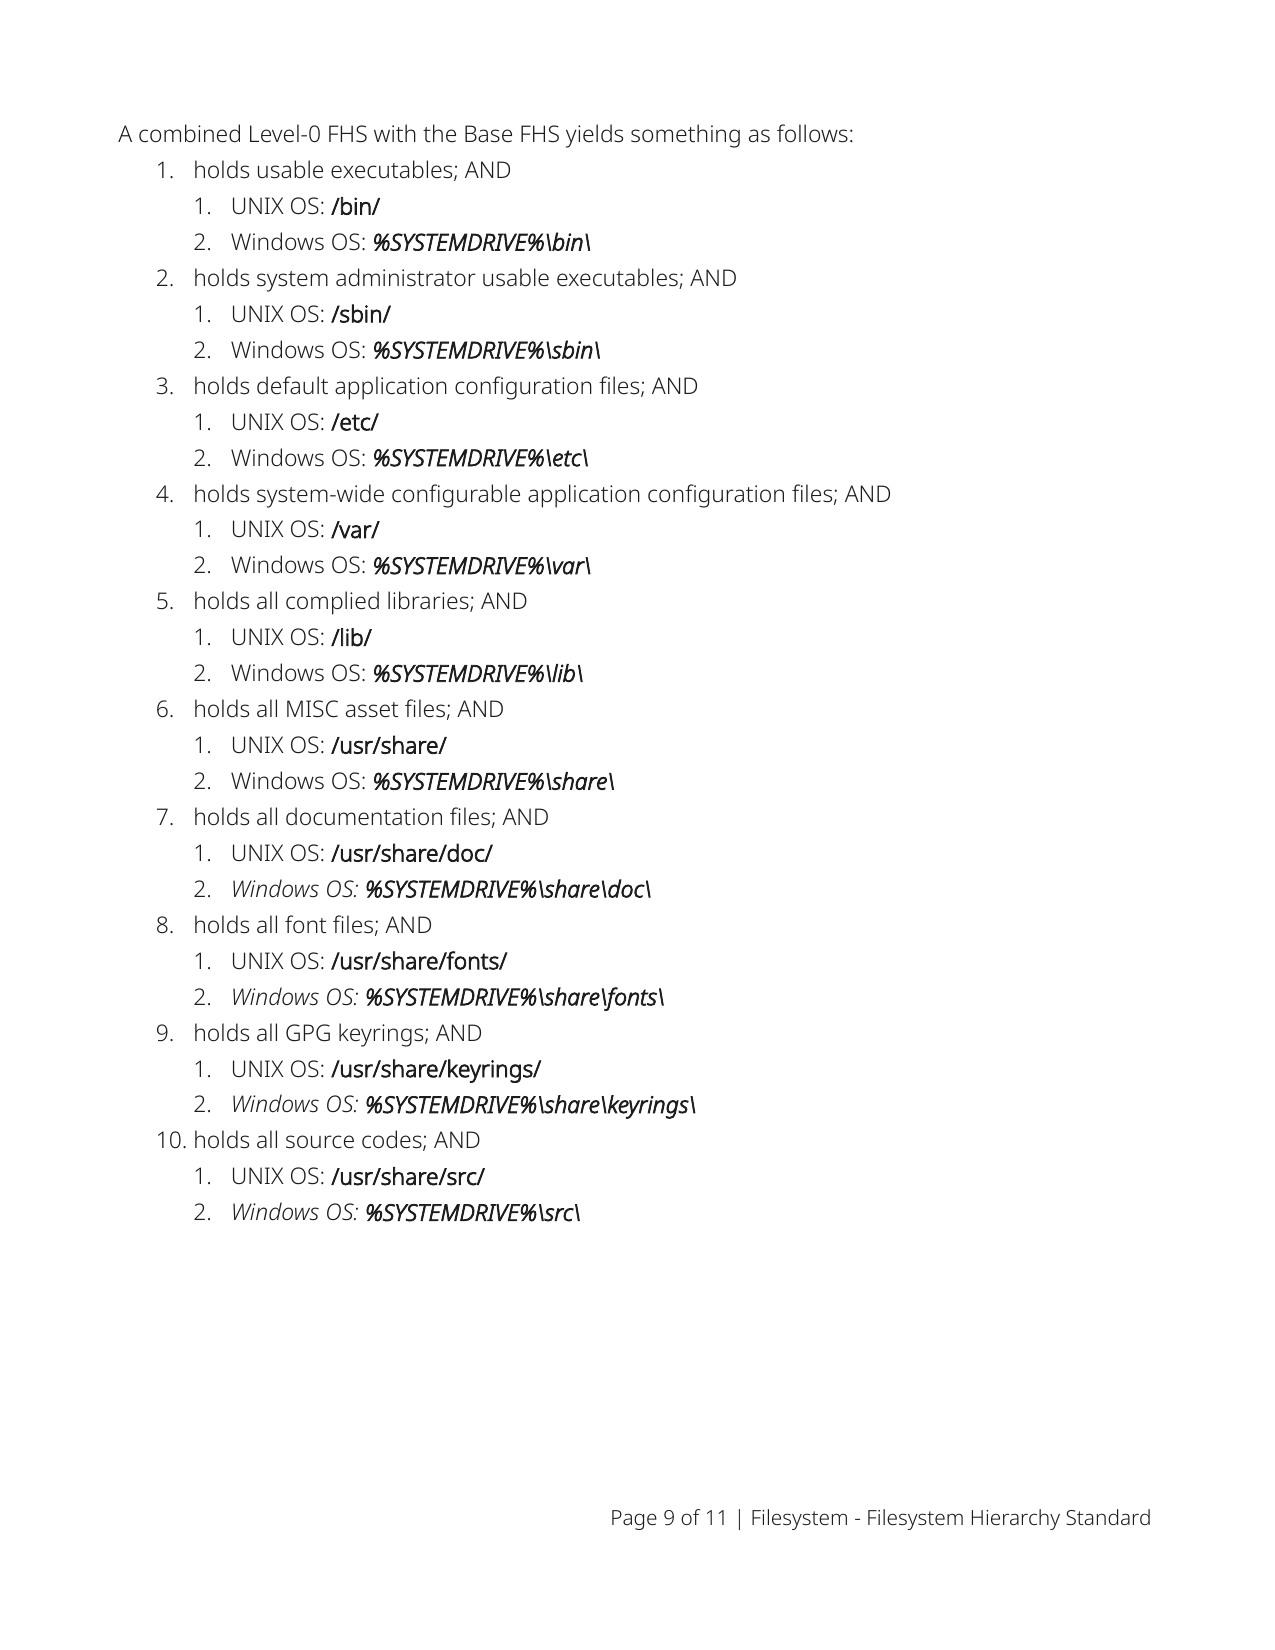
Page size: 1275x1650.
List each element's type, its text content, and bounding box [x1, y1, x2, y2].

list holds all font files; AND [156, 909, 1157, 940]
list UNIX OS: /lib/ [193, 621, 1157, 652]
list Windows OS: %SYSTEMDRIVE%\var\ [193, 549, 1157, 581]
list Windows OS: %SYSTEMDRIVE%\lib\ [193, 657, 1157, 688]
list holds all complied libraries; AND [156, 585, 1157, 617]
list UNIX OS: /bin/ [193, 190, 1157, 221]
list holds usable executables; AND [156, 154, 1157, 185]
list UNIX OS: /usr/share/doc/ [193, 837, 1157, 868]
list Windows OS: %SYSTEMDRIVE%\sbin\ [193, 334, 1157, 365]
list holds system administrator usable executables; AND [156, 262, 1157, 293]
list Windows OS: %SYSTEMDRIVE%\bin\ [193, 226, 1157, 257]
text A combined Level-0 FHS with the Base FHS yields something as follows: [118, 118, 1157, 149]
list Windows OS: %SYSTEMDRIVE%\share\doc\ [193, 873, 1157, 904]
list UNIX OS: /usr/share/ [193, 729, 1157, 760]
list UNIX OS: /usr/share/keyrings/ [193, 1052, 1157, 1084]
list holds system-wide configurable application configuration files; AND [156, 477, 1157, 509]
list UNIX OS: /etc/ [193, 406, 1157, 437]
list UNIX OS: /usr/share/fonts/ [193, 945, 1157, 976]
list holds all GPG keyrings; AND [156, 1017, 1157, 1048]
list UNIX OS: /var/ [193, 513, 1157, 545]
list Windows OS: %SYSTEMDRIVE%\share\fonts\ [193, 981, 1157, 1012]
list Windows OS: %SYSTEMDRIVE%\etc\ [193, 442, 1157, 473]
list Windows OS: %SYSTEMDRIVE%\share\keyrings\ [193, 1088, 1157, 1120]
list UNIX OS: /usr/share/src/ [193, 1160, 1157, 1192]
list Windows OS: %SYSTEMDRIVE%\share\ [193, 765, 1157, 796]
list Windows OS: %SYSTEMDRIVE%\src\ [193, 1196, 1157, 1227]
list holds all documentation files; AND [156, 801, 1157, 832]
list holds all MISC asset files; AND [156, 693, 1157, 724]
list UNIX OS: /sbin/ [193, 298, 1157, 329]
list holds default application configuration files; AND [156, 370, 1157, 401]
list holds all source codes; AND [156, 1124, 1157, 1156]
